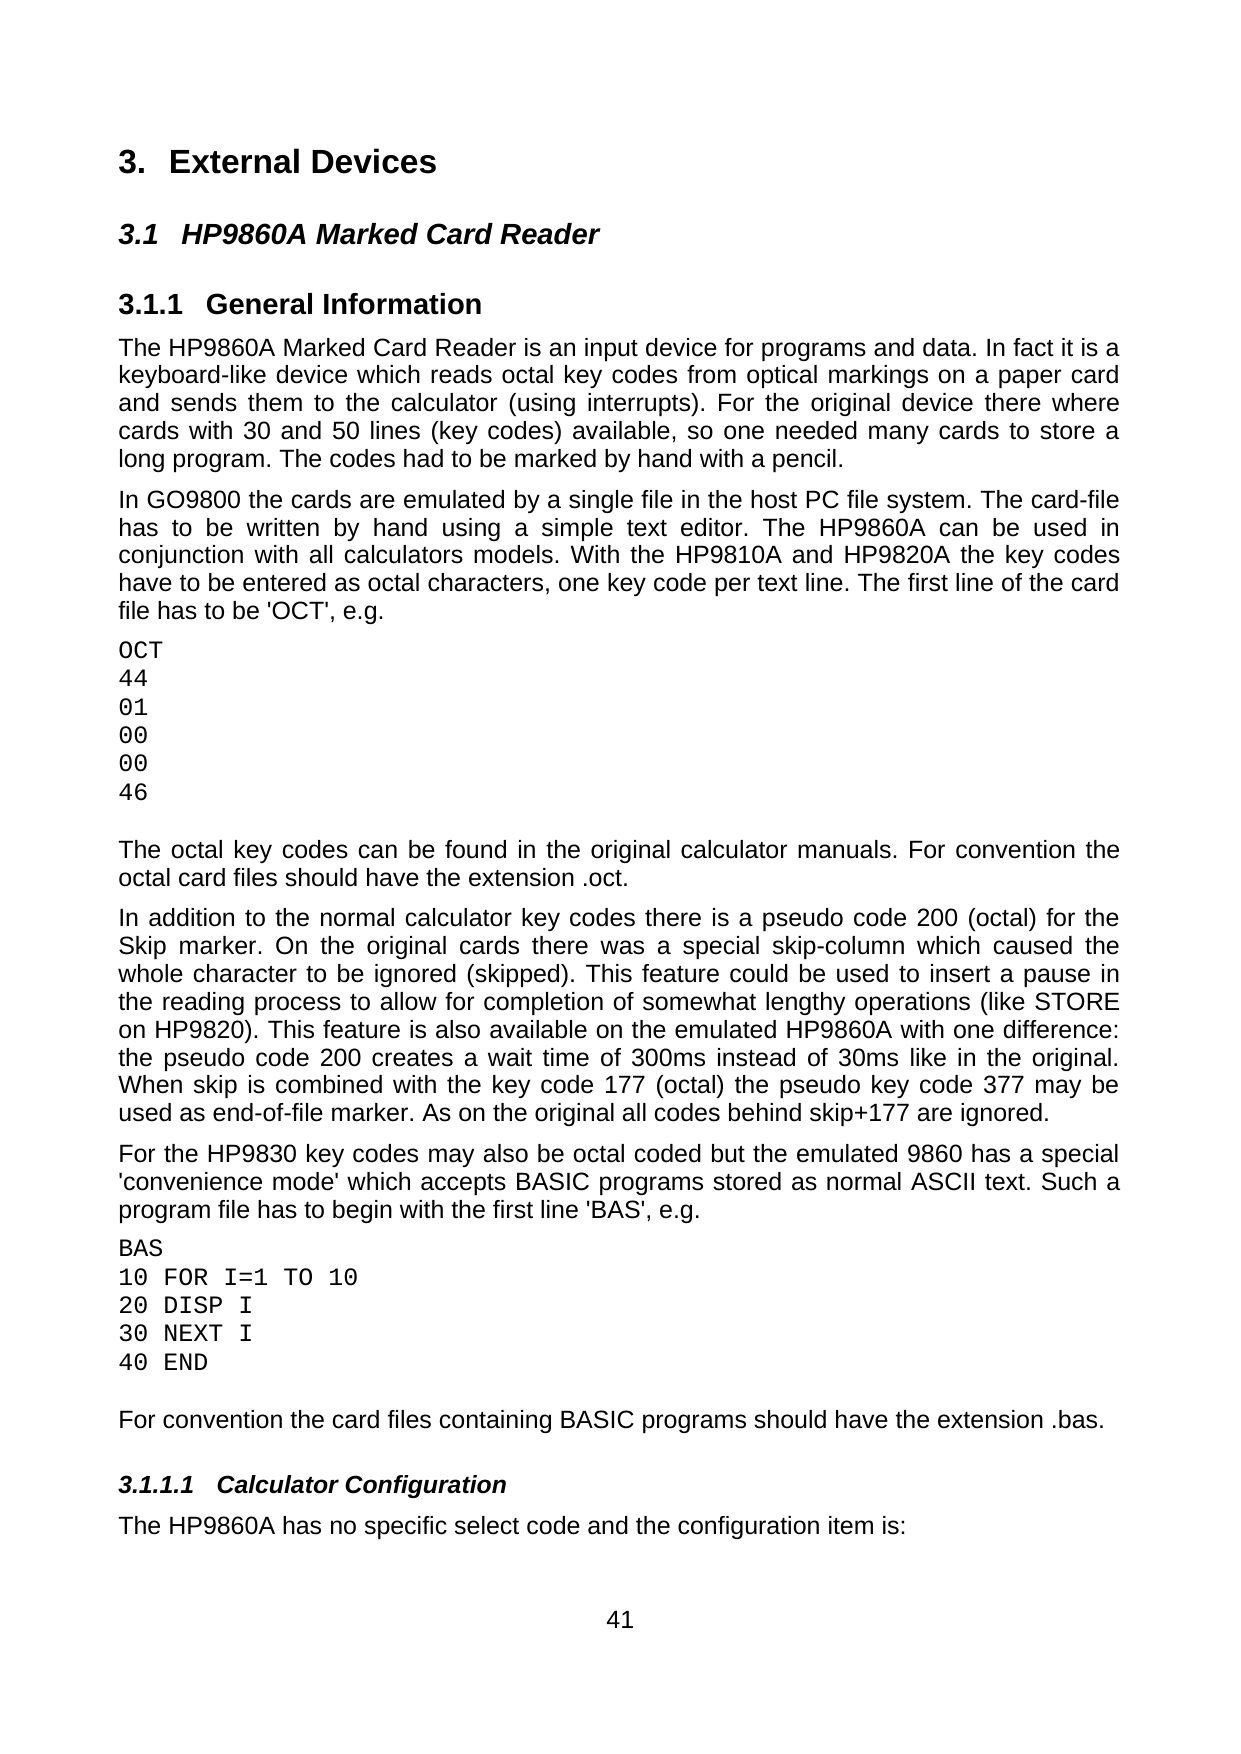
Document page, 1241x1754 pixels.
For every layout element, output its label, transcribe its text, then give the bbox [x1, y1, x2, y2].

text 46 [118, 779, 1122, 807]
text The HP9860A has no specific select code and the configuration item is: [118, 1511, 1122, 1539]
text 00 [118, 751, 1122, 779]
text 10 FOR I=1 TO 10 [118, 1264, 1122, 1292]
text In GO9800 the cards are emulated by a single file in the host PC file system. The card-file has to be written by hand using a simple text editor. The HP9860A can be used in conjunction with all calculators models. With the HP9810A and HP9820A the key codes have to be entered as octal characters, one key code per text line. The first line of the card file has to be 'OCT', e.g. [118, 485, 1122, 625]
text 20 DISP I [118, 1292, 1122, 1321]
text For the HP9830 key codes may also be octal coded but the emulated 9860 has a special 'convenience mode' which accepts BASIC programs stored as normal ASCII text. Such a program file has to begin with the first line 'BAS', e.g. [118, 1139, 1122, 1223]
text BAS [118, 1236, 1122, 1264]
subtitle External Devices [118, 143, 1122, 181]
text For convention the card files containing BASIC programs should have the extension .bas. [118, 1406, 1122, 1434]
text The HP9860A Marked Card Reader is an input device for programs and data. In fact it is a keyboard-like device which reads octal key codes from optical markings on a paper card and sends them to the calculator (using interrupts). For the original device there where cards with 30 and 50 lines (key codes) available, so one needed many cards to store a long program. The codes had to be marked by hand with a pencil. [118, 333, 1122, 473]
text 40 END [118, 1349, 1122, 1377]
text OCT [118, 637, 1122, 666]
text In addition to the normal calculator key codes there is a pseudo code 200 (octal) for the Skip marker. On the original cards there was a special skip-column which caused the whole character to be ignored (skipped). This feature could be used to insert a pause in the reading process to allow for completion of somewhat lengthy operations (like STORE on HP9820). This feature is also available on the emulated HP9860A with one difference: the pseudo code 200 creates a wait time of 300ms instead of 30ms like in the original. When skip is combined with the key code 177 (octal) the pseudo key code 377 may be used as end-of-file marker. As on the original all codes behind skip+177 are ignored. [118, 904, 1122, 1127]
text 00 [118, 722, 1122, 751]
subtitle Calculator Configuration [118, 1471, 1122, 1499]
text 30 NEXT I [118, 1321, 1122, 1349]
subtitle HP9860A Marked Card Reader [118, 218, 1122, 251]
text 01 [118, 694, 1122, 722]
subtitle General Information [118, 288, 1122, 321]
text The octal key codes can be found in the original calculator manuals. For convention the octal card files should have the extension .oct. [118, 835, 1122, 891]
text 44 [118, 666, 1122, 694]
